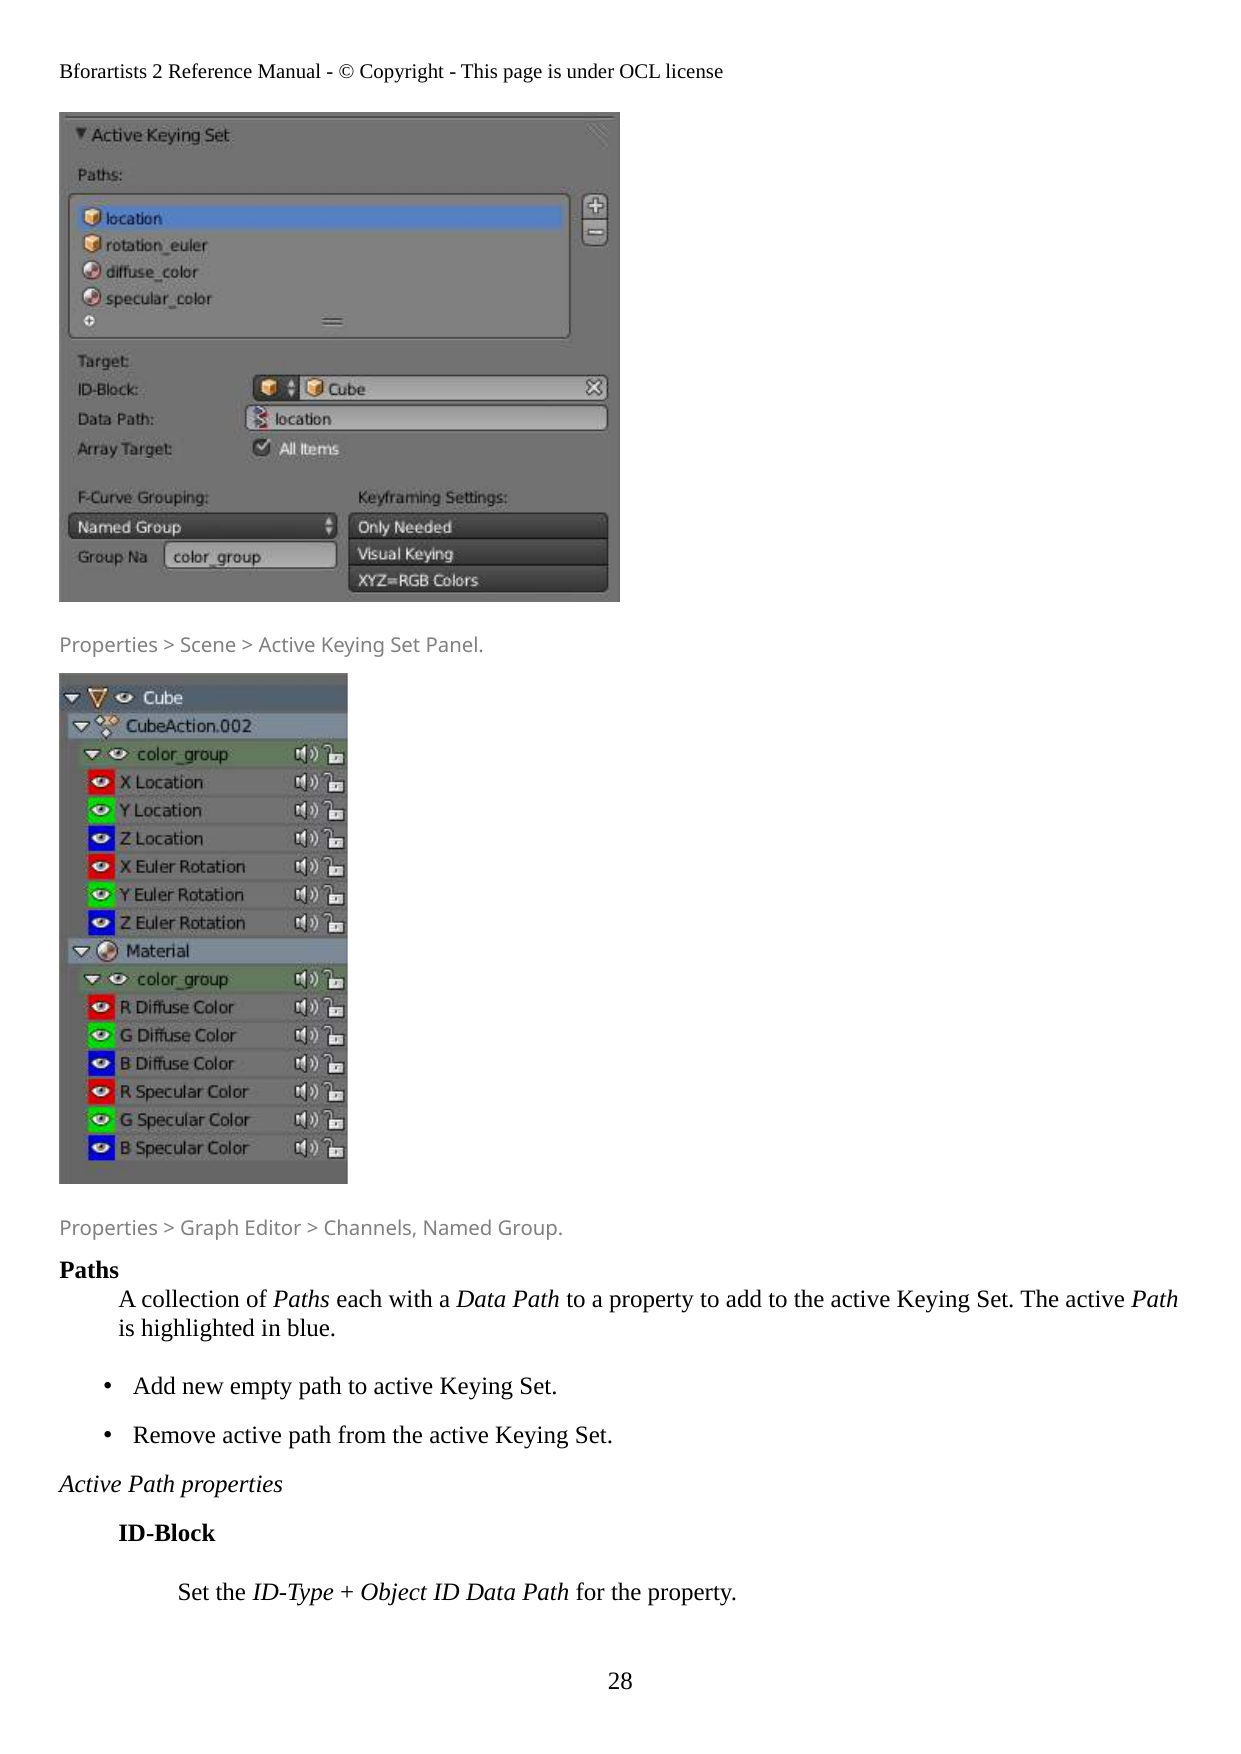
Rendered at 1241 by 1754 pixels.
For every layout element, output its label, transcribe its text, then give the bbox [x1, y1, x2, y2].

list Set the ID-Type + Object ID Data Path for the property. [177, 1577, 1122, 1605]
subtitle Paths [59, 1256, 1181, 1284]
text Properties > Scene > Active Keying Set Panel. [59, 627, 1181, 658]
list Remove active path from the active Keying Set. [103, 1420, 1181, 1449]
list Add new empty path to active Keying Set. [103, 1371, 1181, 1400]
text Active Path properties [59, 1469, 1181, 1498]
text Properties > Graph Editor > Channels, Named Group. [59, 1210, 1181, 1241]
list A collection of Paths each with a Data Path to a property to add to the active Keying Set. The active Path is highlighted in blue. [118, 1284, 1181, 1342]
picture [59, 673, 348, 1184]
subtitle ID-Block [118, 1518, 1122, 1547]
picture [59, 112, 620, 602]
